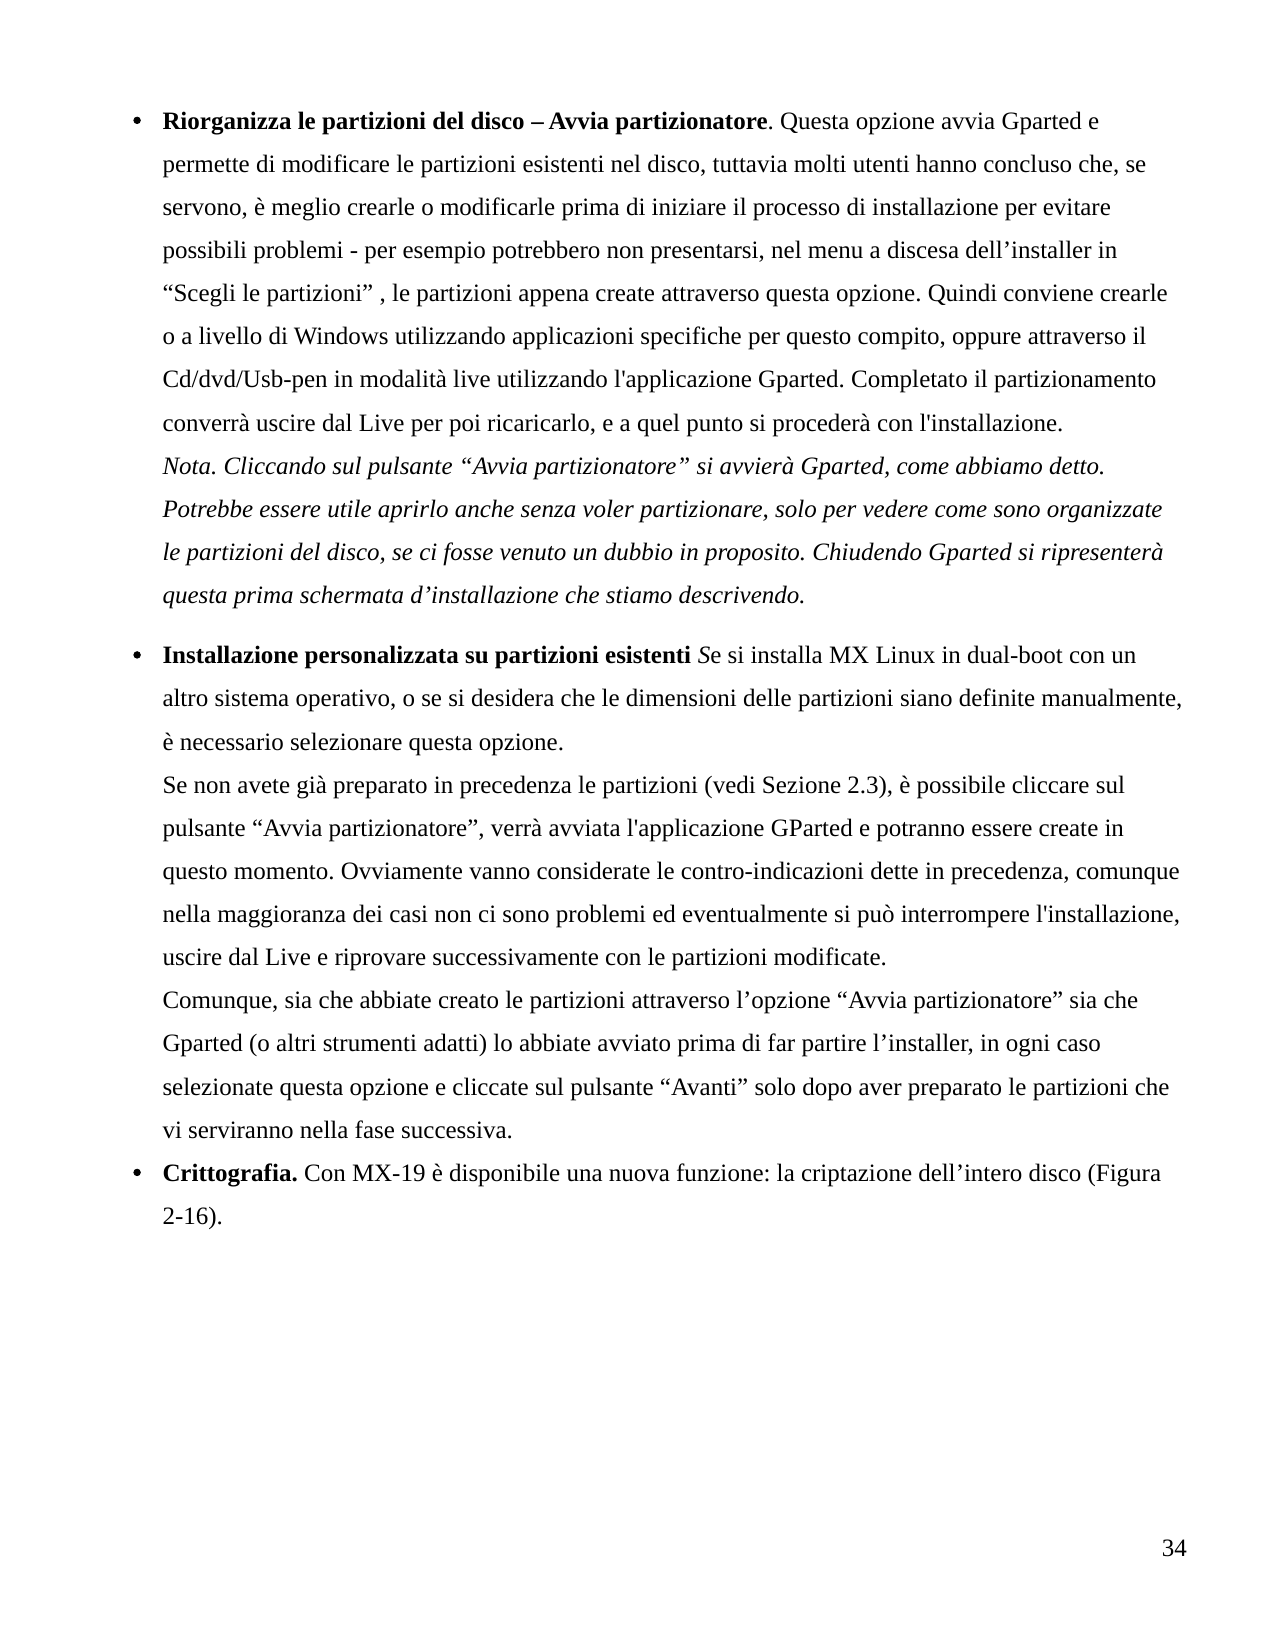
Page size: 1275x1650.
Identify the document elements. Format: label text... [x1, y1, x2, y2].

list Riorganizza le partizioni del disco – Avvia partizionatore. Questa opzione avvia Gparted e permette di modificare le partizioni esistenti nel disco, tuttavia molti utenti hanno concluso che, se servono, è meglio crearle o modificarle prima di iniziare il processo di installazione per evitare possibili problemi - per esempio potrebbero non presentarsi, nel menu a discesa dell’installer in “Scegli le partizioni” , le partizioni appena create attraverso questa opzione. Quindi conviene crearle o a livello di Windows utilizzando applicazioni specifiche per questo compito, oppure attraverso il Cd/dvd/Usb-pen in modalità live utilizzando l'applicazione Gparted. Completato il partizionamento converrà uscire dal Live per poi ricaricarlo, e a quel punto si procederà con l'installazione. [133, 106, 1186, 436]
list Nota. Cliccando sul pulsante “Avvia partizionatore” si avvierà Gparted, come abbiamo detto. Potrebbe essere utile aprirlo anche senza voler partizionare, solo per vedere come sono organizzate le partizioni del disco, se ci fosse venuto un dubbio in proposito. Chiudendo Gparted si ripresenterà questa prima schermata d’installazione che stiamo descrivendo. [133, 451, 1186, 609]
list Se non avete già preparato in precedenza le partizioni (vedi Sezione 2.3), è possibile cliccare sul pulsante “Avvia partizionatore”, verrà avviata l'applicazione GParted e potranno essere create in questo momento. Ovviamente vanno considerate le contro-indicazioni dette in precedenza, comunque nella maggioranza dei casi non ci sono problemi ed eventualmente si può interrompere l'installazione, uscire dal Live e riprovare successivamente con le partizioni modificate. [133, 770, 1186, 971]
list Installazione personalizzata su partizioni esistenti Se si installa MX Linux in dual-boot con un altro sistema operativo, o se si desidera che le dimensioni delle partizioni siano definite manualmente, è necessario selezionare questa opzione. [133, 640, 1186, 755]
list Comunque, sia che abbiate creato le partizioni attraverso l’opzione “Avvia partizionatore” sia che Gparted (o altri strumenti adatti) lo abbiate avviato prima di far partire l’installer, in ogni caso selezionate questa opzione e cliccate sul pulsante “Avanti” solo dopo aver preparato le partizioni che vi serviranno nella fase successiva. [133, 985, 1186, 1143]
list Crittografia. Con MX-19 è disponibile una nuova funzione: la criptazione dell’intero disco (Figura 2-16). [133, 1158, 1186, 1230]
